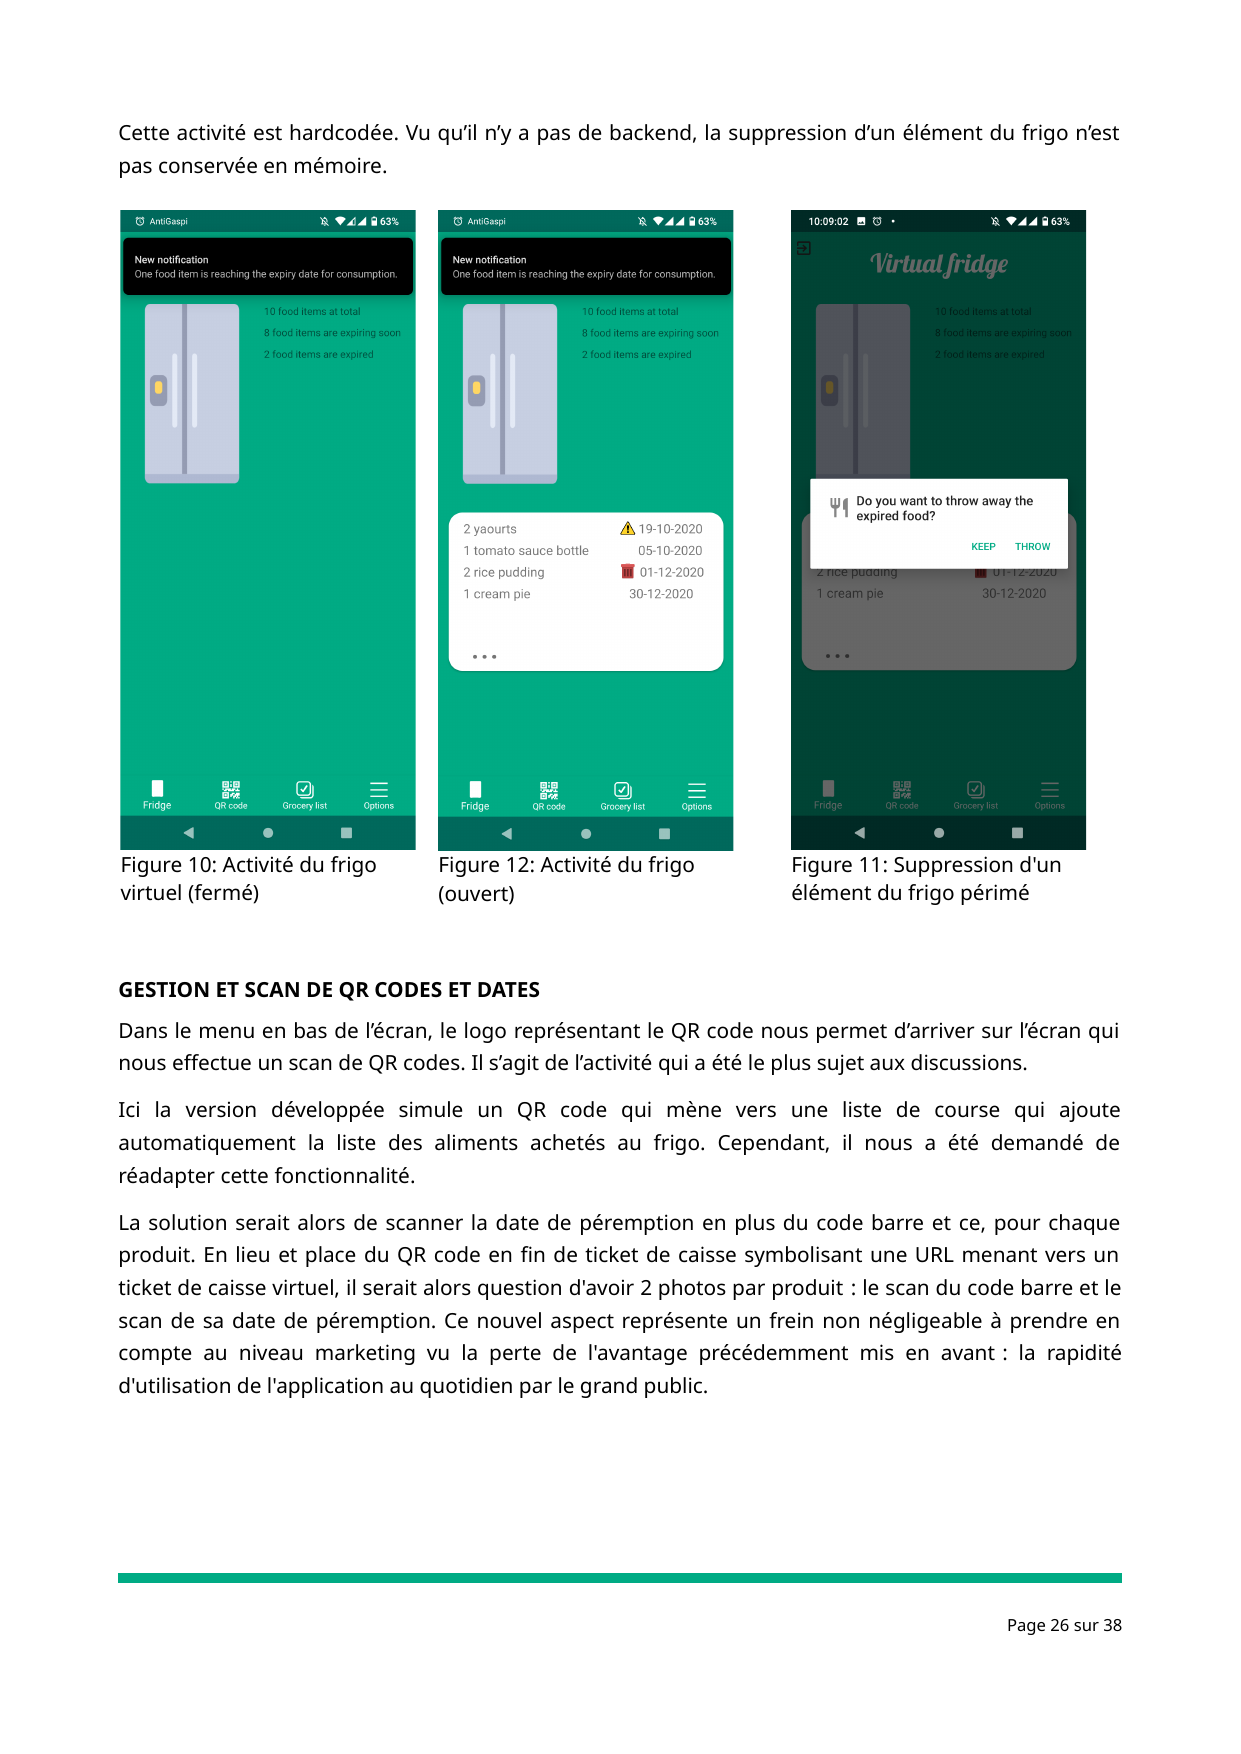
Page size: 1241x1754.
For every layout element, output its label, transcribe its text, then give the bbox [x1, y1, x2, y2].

picture [120, 210, 416, 850]
text Figure 11: Suppression d'un élément du frigo périmé [791, 850, 1086, 907]
subtitle Gestion et scan de QR codes et dates [118, 975, 1122, 1003]
text Dans le menu en bas de l’écran, le logo représentant le QR code nous permet d’arriver sur l’écran qui nous effectue un scan de QR codes. Il s’agit de l’activité qui a été le plus sujet aux discussions. [118, 1016, 1122, 1077]
text Cette activité est hardcodée. Vu qu’il n’y a pas de backend, la suppression d’un élément du frigo n’est pas conservée en mémoire. [118, 118, 1122, 179]
text Figure 10: Activité du frigo virtuel (fermé) [120, 850, 416, 907]
text Ici la version développée simule un QR code qui mène vers une liste de course qui ajoute automatiquement la liste des aliments achetés au frigo. Cependant, il nous a été demandé de réadapter cette fonctionnalité. [118, 1096, 1122, 1189]
picture [438, 210, 734, 851]
text Figure 12: Activité du frigo (ouvert) [438, 851, 733, 907]
text La solution serait alors de scanner la date de péremption en plus du code barre et ce, pour chaque produit. En lieu et place du QR code en fin de ticket de caisse symbolisant une URL menant vers un ticket de caisse virtuel, il serait alors question d'avoir 2 photos par produit : le scan du code barre et le scan de sa date de péremption. Ce nouvel aspect représente un frein non négligeable à prendre en compte au niveau marketing vu la perte de l'avantage précédemment mis en avant : la rapidité d'utilisation de l'application au quotidien par le grand public. [118, 1208, 1122, 1399]
picture [791, 210, 1087, 850]
